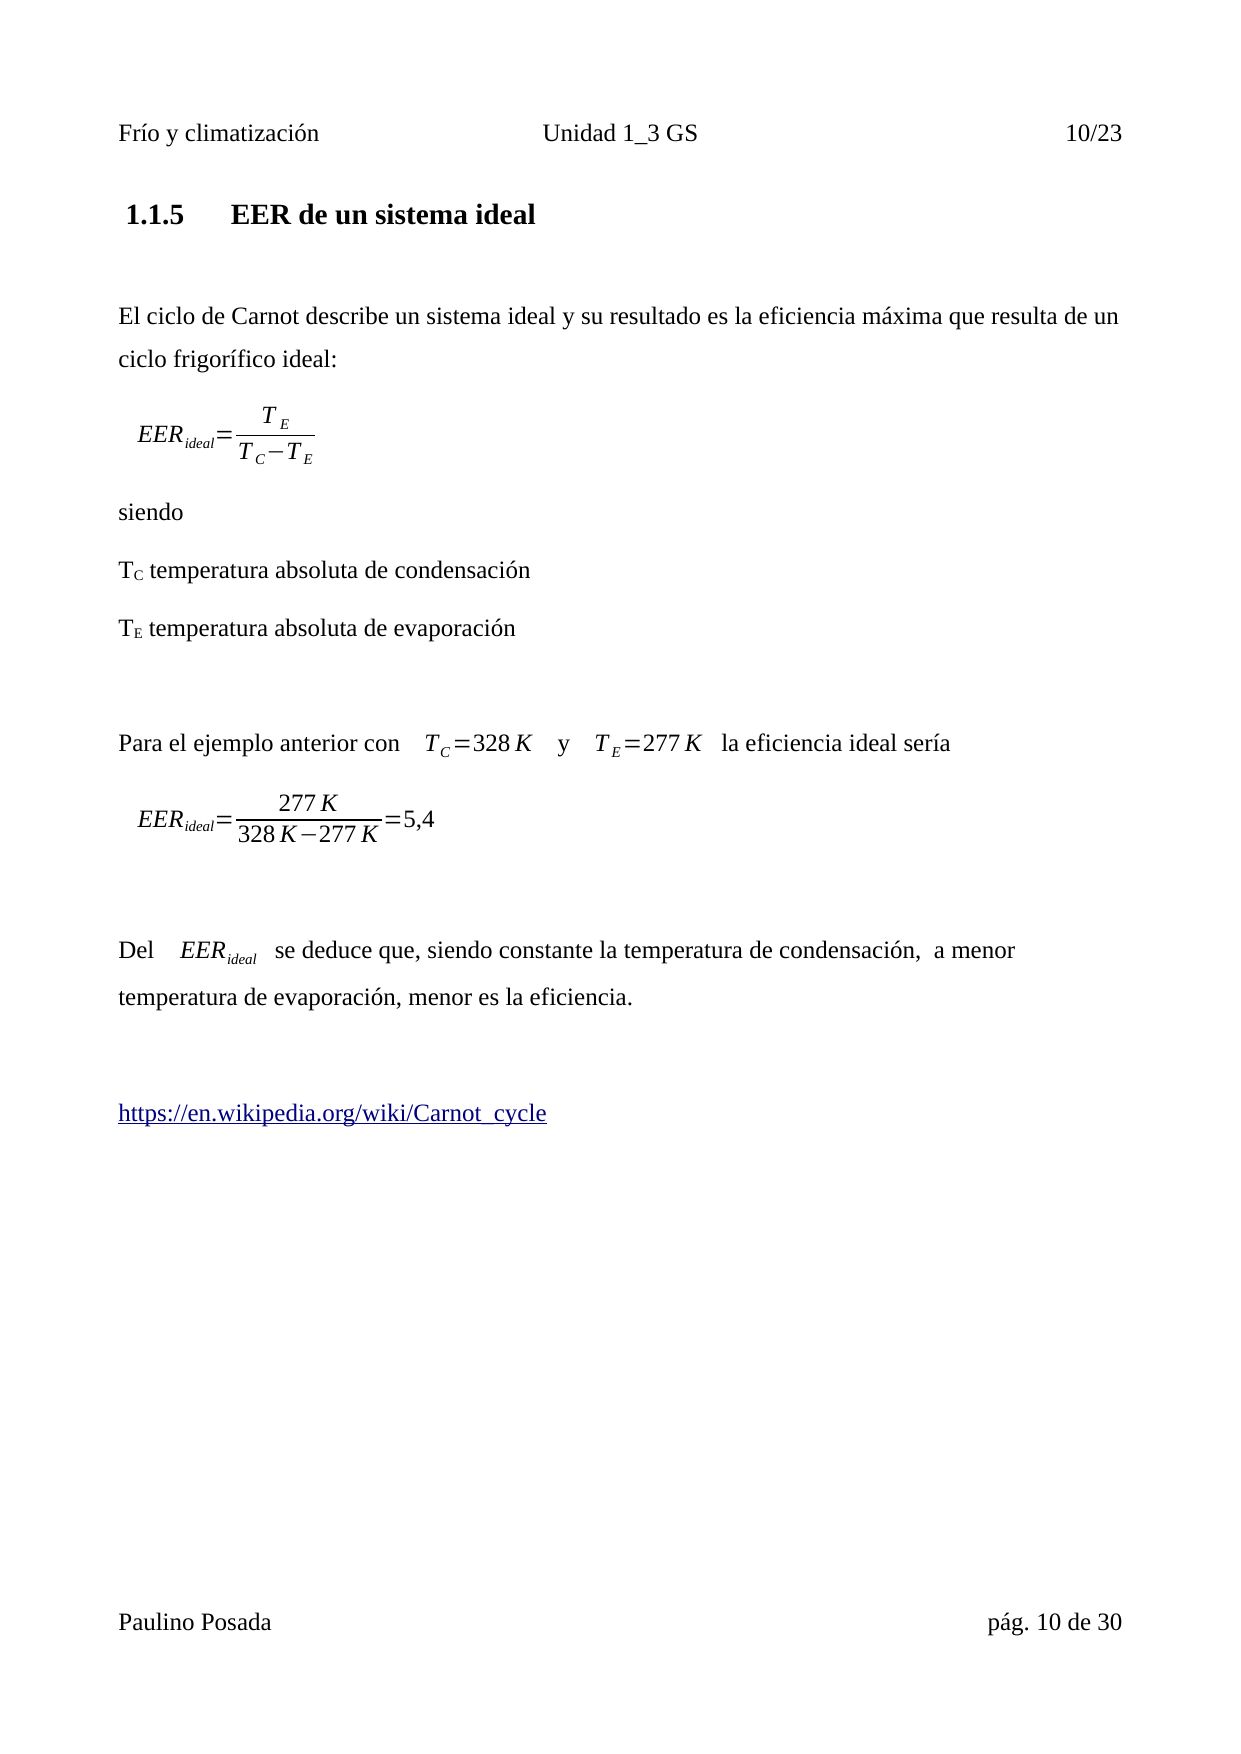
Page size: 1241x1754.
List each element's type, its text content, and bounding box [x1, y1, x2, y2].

text TE temperatura absoluta de evaporación [118, 613, 1122, 641]
text Para el ejemplo anterior con y la eficiencia ideal sería [118, 728, 1122, 761]
text siendo [118, 497, 1122, 526]
subtitle EER de un sistema ideal [118, 197, 1122, 231]
text TC temperatura absoluta de condensación [118, 555, 1122, 584]
text El ciclo de Carnot describe un sistema ideal y su resultado es la eficiencia máxima que resulta de un ciclo frigorífico ideal: [118, 301, 1122, 373]
text https://en.wikipedia.org/wiki/Carnot_cycle [118, 1098, 1122, 1126]
text Del se deduce que, siendo constante la temperatura de condensación, a menor temperatura de evaporación, menor es la eficiencia. [118, 935, 1122, 1011]
